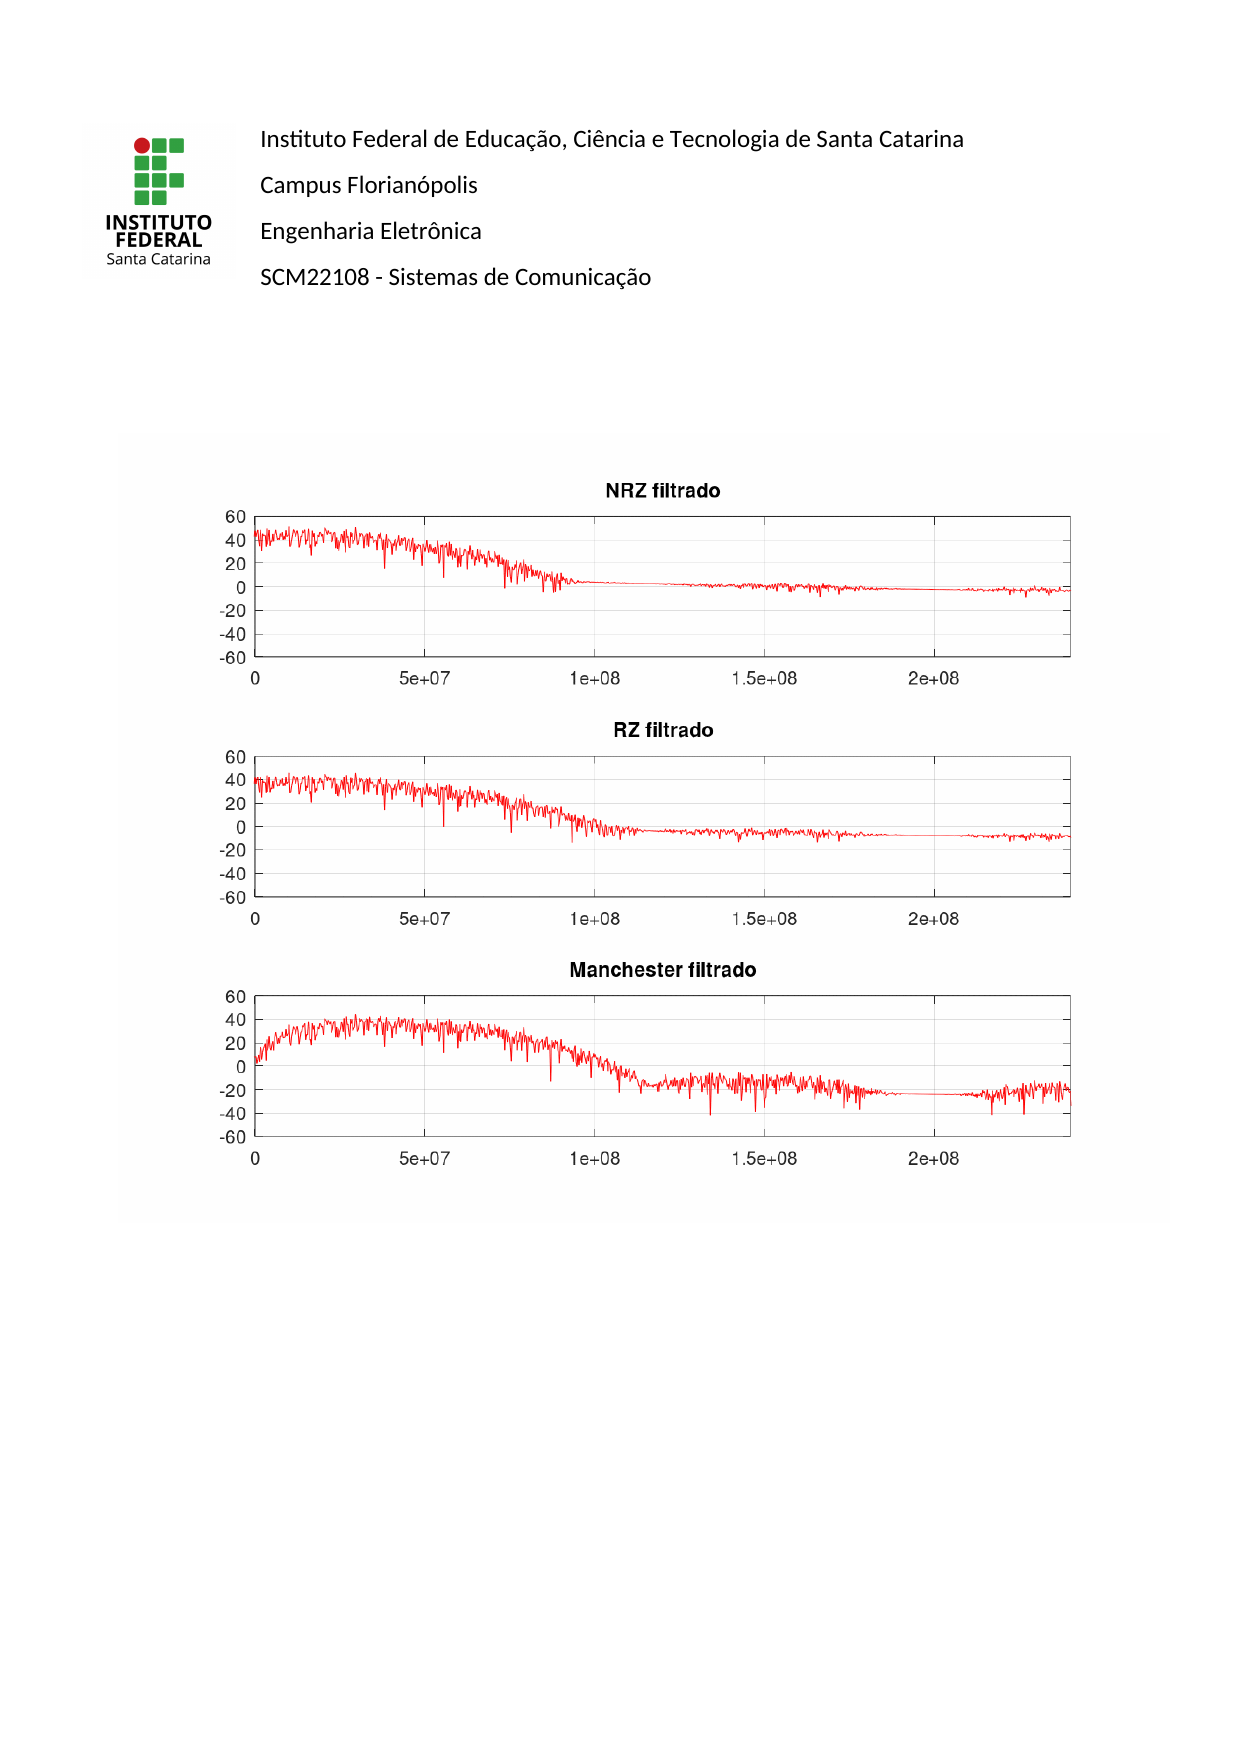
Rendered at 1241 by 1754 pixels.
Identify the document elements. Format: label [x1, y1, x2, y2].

picture [81, 123, 237, 279]
picture [118, 433, 1170, 1223]
